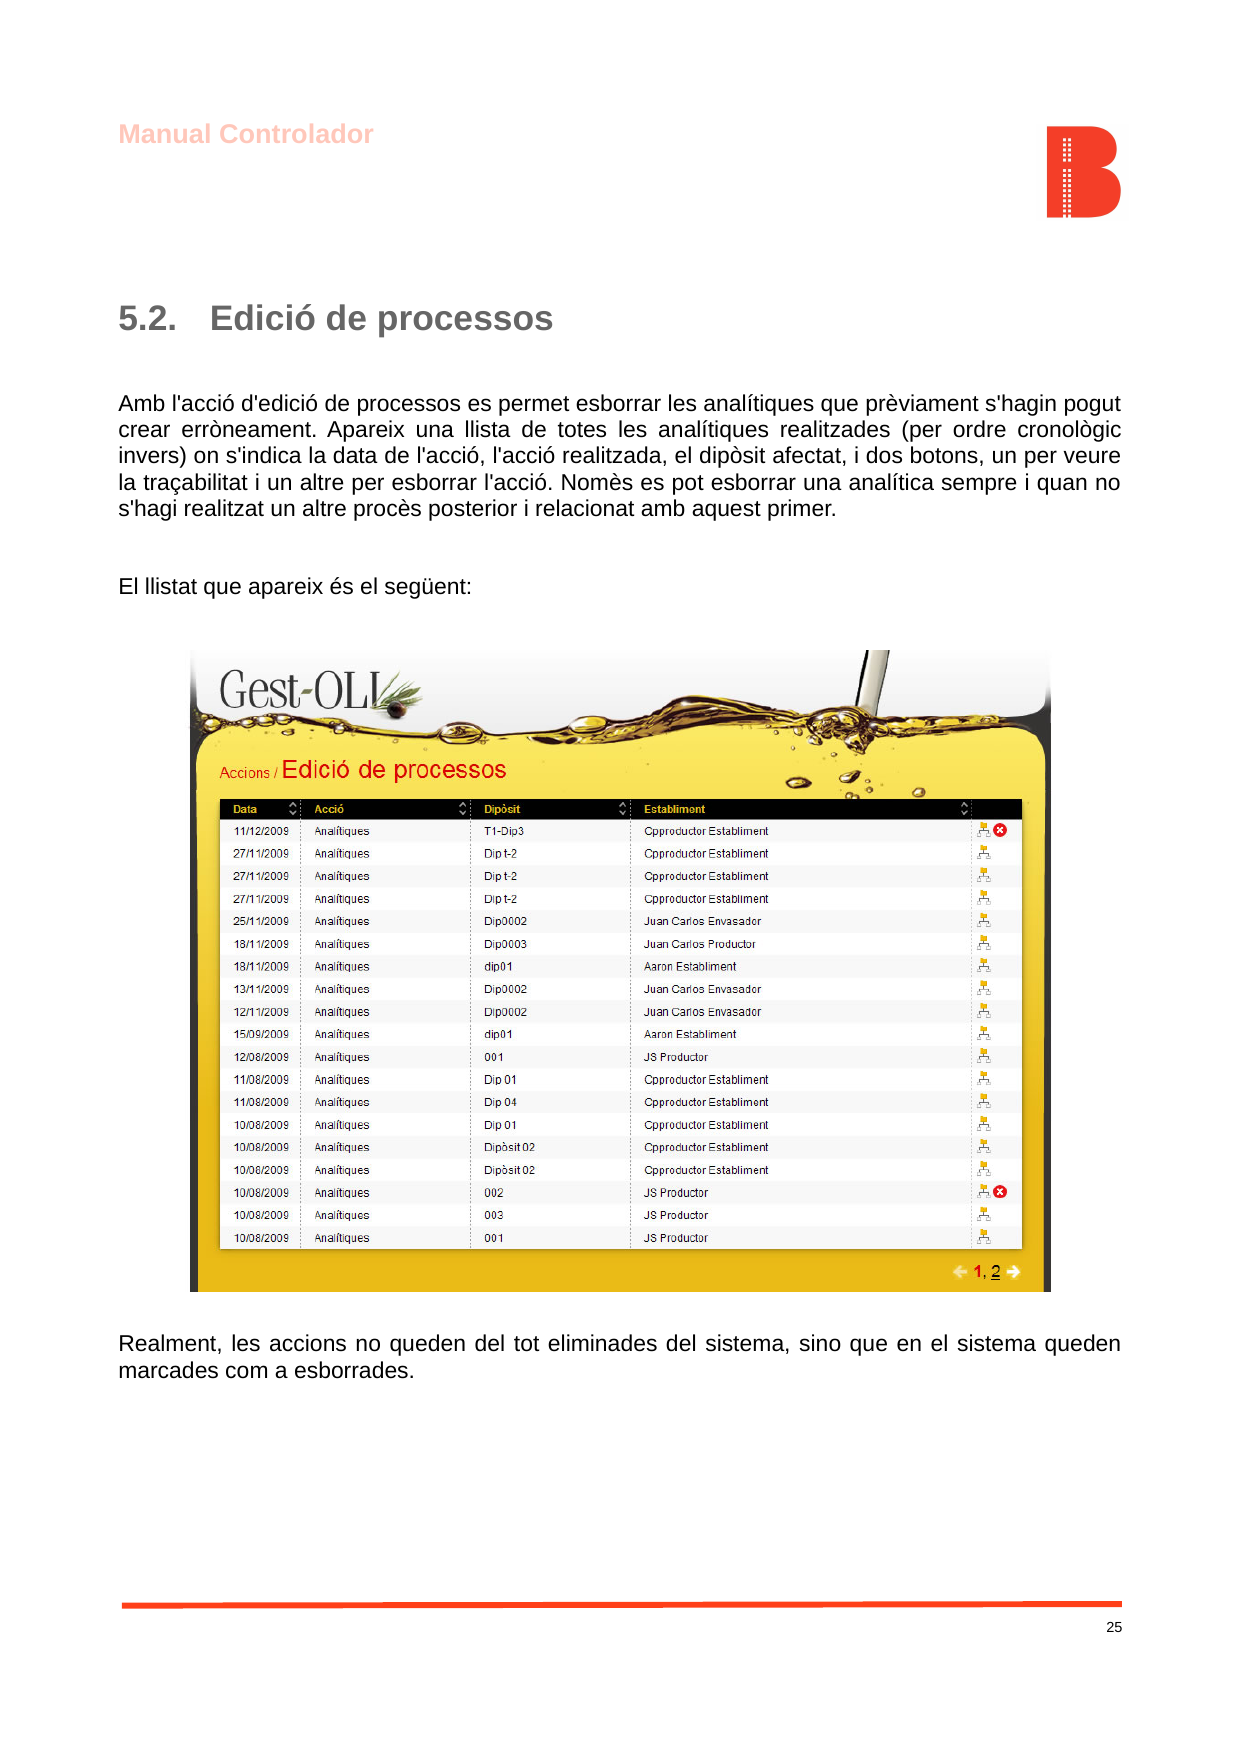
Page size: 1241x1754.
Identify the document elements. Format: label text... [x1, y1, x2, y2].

picture [1036, 124, 1130, 221]
text El llistat que apareix és el següent: [118, 573, 1122, 599]
text Amb l'acció d'edició de processos es permet esborrar les analítiques que prèviament s'hagin pogut crear erròneament. Apareix una llista de totes les analítiques realitzades (per ordre cronològic invers) on s'indica la data de l'acció, l'acció realitzada, el dipòsit afectat, i dos botons, un per veure la traçabilitat i un altre per esborrar l'acció. Nomès es pot esborrar una analítica sempre i quan no s'hagi realitzat un altre procès posterior i relacionat amb aquest primer. [118, 390, 1122, 521]
text Realment, les accions no queden del tot eliminades del sistema, sino que en el sistema queden marcades com a esborrades. [118, 1330, 1122, 1383]
picture [184, 650, 1056, 1292]
subtitle Edició de processos [118, 298, 1122, 338]
